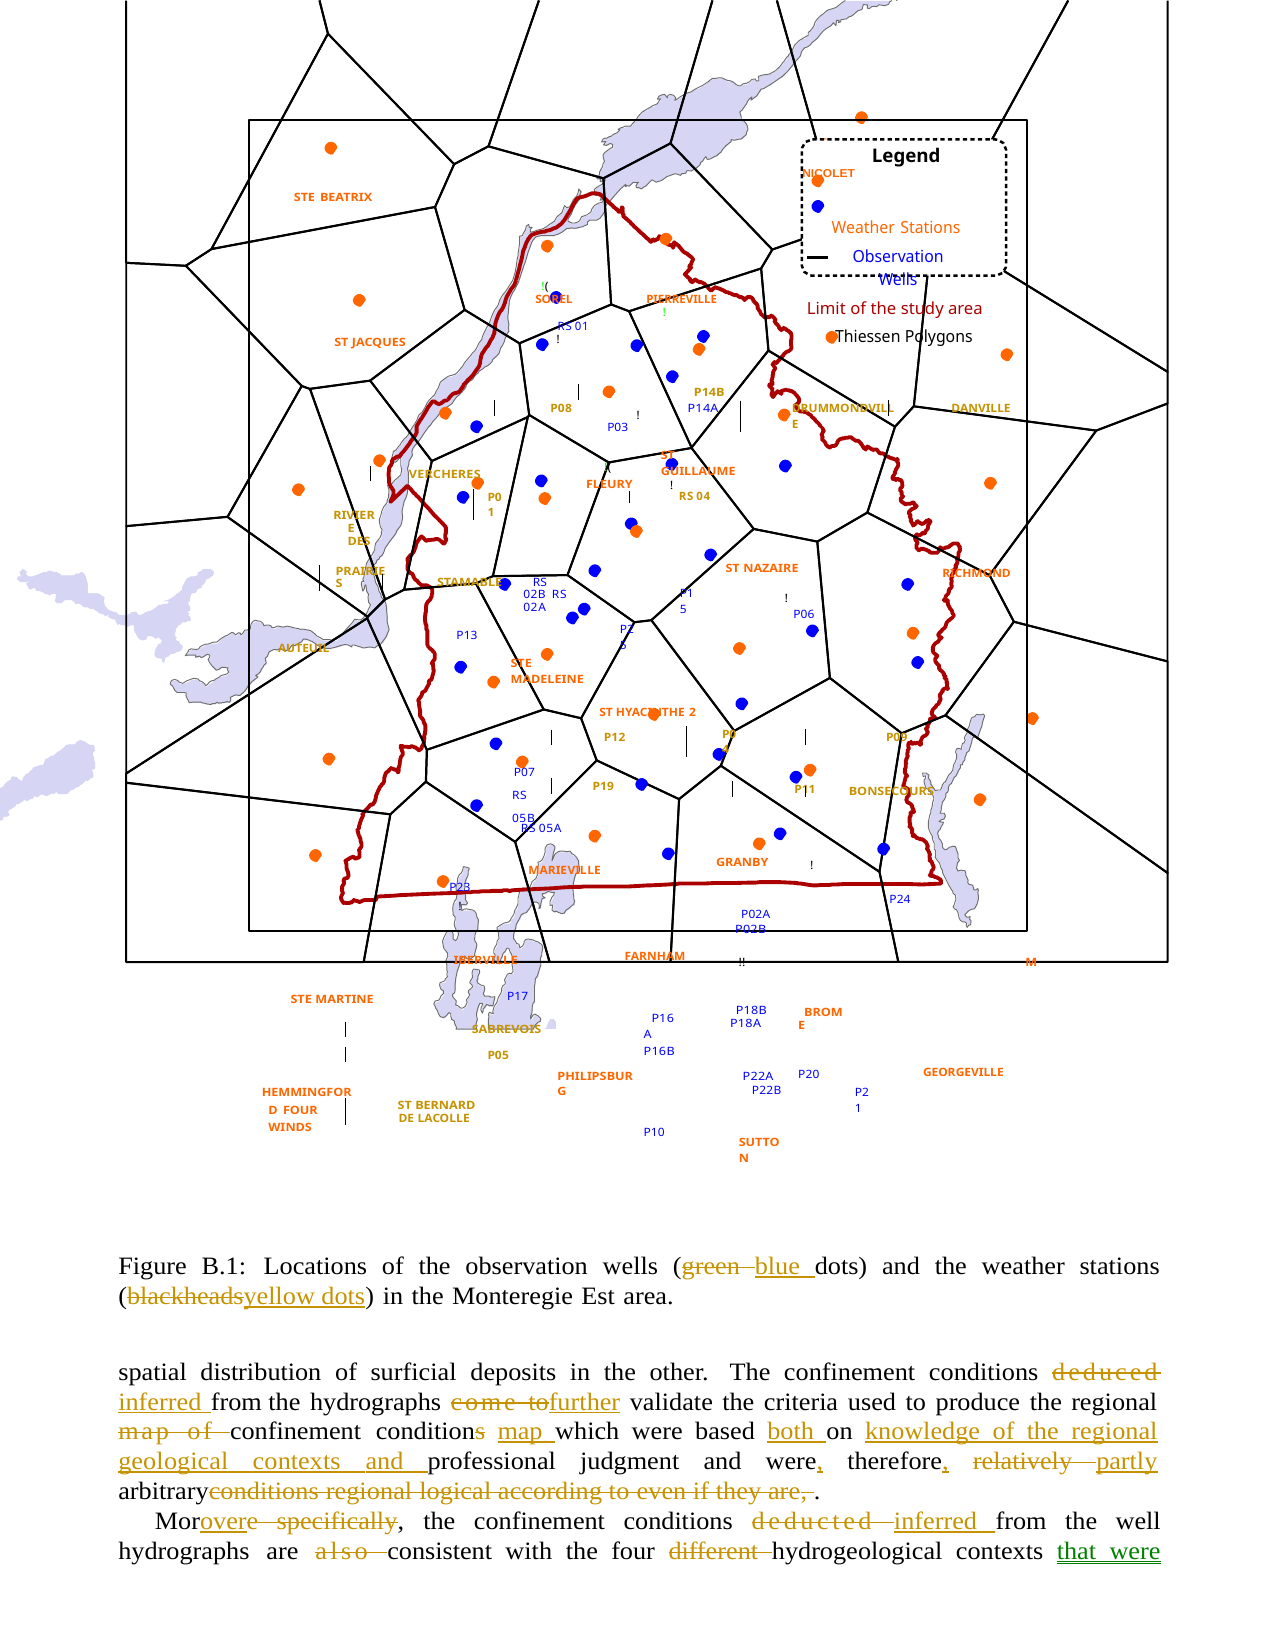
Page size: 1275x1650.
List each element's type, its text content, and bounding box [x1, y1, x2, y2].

picture [371, 914, 455, 930]
picture [907, 745, 961, 786]
picture [687, 0, 790, 92]
picture [612, 180, 770, 284]
picture [465, 306, 496, 319]
picture [491, 121, 633, 167]
text ! [410, 333, 559, 346]
picture [551, 889, 573, 912]
picture [542, 203, 604, 235]
picture [531, 891, 546, 903]
picture [250, 656, 305, 691]
text STE MARTINE [0, 996, 373, 1006]
picture [0, 204, 125, 334]
picture [741, 66, 809, 119]
text ST NAZAIRE [704, 565, 798, 574]
text P13 [456, 627, 506, 643]
text P06 [704, 606, 814, 622]
picture [0, 349, 125, 641]
picture [128, 519, 248, 641]
text P19 [592, 778, 697, 794]
picture [250, 121, 452, 240]
picture [533, 1003, 985, 1029]
picture [793, 0, 890, 60]
text ST JACQUES [0, 334, 406, 349]
text DRUMMONDVILLE [792, 401, 899, 432]
picture [654, 531, 828, 726]
picture [547, 208, 568, 228]
picture [674, 885, 890, 930]
picture [631, 308, 646, 343]
picture [515, 932, 543, 946]
picture [372, 490, 407, 563]
picture [250, 799, 361, 825]
picture [607, 205, 702, 309]
picture [454, 910, 477, 930]
text ! [704, 590, 788, 606]
picture [250, 646, 421, 809]
picture [935, 581, 985, 716]
text P11 [746, 781, 815, 797]
text NICOLET [509, 167, 854, 180]
text [687, 729, 697, 745]
picture [462, 892, 518, 930]
picture [569, 196, 600, 222]
text Legend [872, 142, 1179, 168]
picture [456, 312, 476, 319]
text P14A [655, 400, 740, 416]
text P18A [730, 1017, 789, 1030]
text GEORGEVILLE [923, 1064, 1179, 1079]
picture [435, 963, 494, 1028]
picture [785, 347, 918, 384]
picture [884, 797, 985, 930]
picture [509, 215, 610, 319]
picture [128, 264, 248, 334]
picture [380, 834, 526, 890]
picture [823, 581, 951, 729]
picture [943, 745, 970, 786]
picture [948, 665, 985, 728]
picture [895, 745, 906, 786]
text PIERREVILLE Limit of the study area Thiessen Polygons [646, 291, 995, 347]
picture [939, 797, 985, 891]
picture [517, 763, 677, 885]
picture [489, 969, 540, 1022]
picture [128, 834, 248, 879]
picture [969, 715, 983, 729]
picture [695, 400, 883, 540]
picture [534, 687, 596, 716]
picture [516, 907, 539, 930]
picture [498, 892, 531, 930]
picture [476, 932, 498, 954]
picture [500, 306, 508, 319]
picture [362, 813, 388, 825]
text SUTTON [738, 1134, 789, 1166]
picture [605, 180, 650, 199]
picture [0, 914, 455, 1029]
text P12 [592, 729, 686, 745]
picture [406, 575, 419, 588]
picture [542, 845, 554, 862]
picture [312, 382, 408, 509]
picture [604, 121, 675, 167]
picture [482, 577, 630, 667]
picture [648, 347, 767, 400]
picture [819, 515, 955, 565]
picture [390, 784, 486, 825]
picture [373, 346, 476, 429]
picture [478, 969, 512, 1002]
picture [391, 460, 400, 482]
picture [524, 237, 534, 261]
picture [432, 346, 484, 401]
picture [128, 914, 367, 961]
picture [350, 620, 359, 627]
picture [284, 37, 408, 119]
picture [250, 535, 363, 639]
picture [437, 148, 602, 279]
picture [128, 785, 248, 825]
text ST BERNARD DE LACOLLE [397, 1098, 477, 1125]
picture [888, 408, 985, 565]
text PHILIPSBURG [557, 1068, 639, 1099]
text P02A P02B [735, 906, 771, 937]
picture [700, 121, 814, 167]
picture [535, 969, 985, 988]
picture [128, 697, 248, 796]
text SABREVOIS [472, 1022, 542, 1037]
picture [869, 459, 926, 534]
picture [535, 887, 673, 930]
picture [409, 481, 426, 497]
text DANVILLE [951, 400, 1179, 416]
text P18B [730, 1006, 789, 1017]
text RIVIERE DES [333, 509, 381, 548]
picture [570, 455, 751, 620]
picture [945, 546, 957, 556]
picture [250, 388, 369, 613]
text HEMMINGFORD FOUR WINDS [262, 1084, 355, 1135]
picture [763, 242, 924, 291]
picture [366, 932, 447, 960]
picture [410, 445, 430, 466]
picture [381, 589, 432, 734]
picture [250, 621, 323, 641]
picture [0, 656, 125, 825]
picture [444, 932, 476, 960]
text RS 05A [0, 825, 561, 834]
picture [919, 542, 936, 550]
picture [250, 121, 279, 173]
text GRANBY ! [716, 855, 815, 870]
picture [717, 271, 761, 291]
text !( [410, 279, 548, 293]
picture [676, 768, 880, 883]
picture [894, 932, 985, 954]
text P04 [722, 726, 742, 757]
picture [930, 717, 961, 729]
picture [128, 0, 326, 191]
text P03 [596, 422, 639, 434]
text MARIEVILLE [528, 862, 601, 878]
picture [813, 121, 985, 139]
text VERCHERES [409, 466, 483, 481]
picture [796, 0, 985, 119]
text !( [576, 459, 639, 475]
picture [779, 0, 843, 47]
picture [519, 227, 530, 257]
text spatial distribution of surficial deposits in the other. The confinement conditions inferred from the hydrographs further validate the criteria used to produce the regional confinement condition map which were based both on knowledge of the regional geological contexts and professional judgment and were, therefore, partly arbitrary. [118, 1357, 1158, 1505]
text STE BEATRIX [0, 191, 372, 204]
text RS 02B RS 02A [523, 576, 571, 614]
picture [774, 361, 820, 384]
text AUTEUIL [0, 641, 329, 656]
picture [128, 204, 234, 264]
text ! [0, 898, 461, 914]
text FLEURY [579, 476, 639, 492]
text RICHMOND [818, 565, 1134, 581]
picture [918, 347, 985, 384]
text P17 [507, 988, 1179, 1003]
text P22A P22B [742, 1070, 781, 1097]
picture [531, 878, 573, 887]
picture [507, 834, 520, 839]
text P01 [487, 489, 504, 520]
picture [889, 400, 913, 419]
picture [672, 121, 747, 167]
picture [679, 55, 793, 119]
picture [459, 868, 468, 879]
picture [458, 895, 466, 904]
picture [492, 306, 501, 319]
text Weather Stations [829, 221, 962, 237]
picture [679, 416, 714, 444]
picture [349, 834, 385, 879]
picture [770, 347, 789, 355]
picture [321, 0, 537, 119]
text ST HYACINTHE 2 [599, 704, 697, 719]
picture [521, 306, 689, 459]
picture [368, 591, 382, 613]
picture [929, 797, 973, 891]
text P05 [397, 1047, 542, 1062]
text Morover, the confinement conditions inferred from the well hydrographs are consistent with the four hydrogeological contexts that were defined for this study area (Carrier et al., 2013). These contexts are represented by thick dashed lines in Figure B.3 and were defined based on physiography, surficial geology spatial coverage, and characteristics of the bedrock formations. A discussion relative to each context is presented in some details in the following paragraphs. [118, 1506, 1161, 1565]
picture [417, 396, 456, 440]
text [741, 400, 751, 416]
picture [410, 420, 525, 586]
picture [215, 204, 248, 247]
picture [420, 346, 526, 459]
picture [916, 400, 951, 410]
text SOREL [410, 293, 573, 306]
picture [250, 349, 299, 473]
picture [221, 631, 248, 641]
picture [428, 711, 595, 825]
picture [596, 186, 603, 193]
picture [881, 797, 937, 882]
text ST GUILLAUME [661, 447, 751, 478]
picture [189, 244, 248, 327]
text P14B [693, 384, 1179, 400]
picture [415, 121, 495, 162]
picture [745, 353, 777, 384]
text P23 [0, 879, 470, 895]
picture [250, 834, 359, 879]
picture [543, 932, 670, 954]
picture [454, 969, 472, 1007]
picture [370, 749, 425, 813]
picture [481, 346, 500, 368]
text P16A P16B [643, 1010, 680, 1058]
picture [638, 96, 682, 119]
picture [417, 507, 443, 539]
text Observation Wells [833, 244, 962, 290]
text P20 [798, 1066, 848, 1081]
text P09 [848, 729, 1179, 745]
text STE MADELEINE [510, 655, 607, 687]
text P21 [854, 1084, 875, 1116]
picture [672, 932, 895, 954]
picture [583, 622, 728, 782]
picture [329, 621, 377, 647]
picture [376, 491, 421, 597]
picture [369, 603, 388, 642]
picture [250, 914, 371, 930]
picture [250, 656, 265, 682]
picture [495, 932, 542, 954]
picture [171, 656, 248, 703]
picture [924, 774, 930, 786]
picture [951, 745, 985, 786]
picture [955, 907, 974, 924]
picture [709, 180, 802, 247]
picture [478, 1006, 493, 1022]
text P08 [508, 400, 572, 416]
text RS 01 [410, 319, 588, 333]
picture [230, 485, 248, 529]
text Figure B.1: Locations of the observation wells (blue dots) and the weather stations (yellow dots) in the Monteregie Est area. [118, 1251, 1160, 1310]
text RS 04 [644, 491, 745, 503]
picture [421, 588, 541, 747]
text P07 RS 05B [512, 757, 550, 825]
picture [500, 0, 711, 119]
picture [495, 418, 602, 574]
text P15 [679, 586, 700, 617]
picture [128, 656, 248, 770]
picture [394, 435, 411, 455]
picture [825, 432, 891, 451]
text ! [576, 411, 639, 422]
picture [630, 146, 690, 167]
picture [0, 0, 125, 191]
picture [250, 209, 463, 387]
picture [927, 276, 985, 291]
text BROME [798, 1006, 848, 1032]
text IBERVILLE FARNHAM !! M [453, 954, 1179, 969]
text P24 [889, 891, 1179, 907]
text ! [669, 480, 751, 491]
text STAMABLE [437, 574, 506, 590]
picture [393, 441, 415, 493]
picture [128, 349, 248, 524]
text P25 [619, 622, 640, 653]
text PRAIRIES [335, 565, 392, 591]
picture [553, 852, 578, 862]
picture [723, 680, 898, 868]
text P10 [643, 1124, 680, 1139]
picture [0, 834, 125, 879]
text BONSECOURS [848, 786, 1179, 797]
